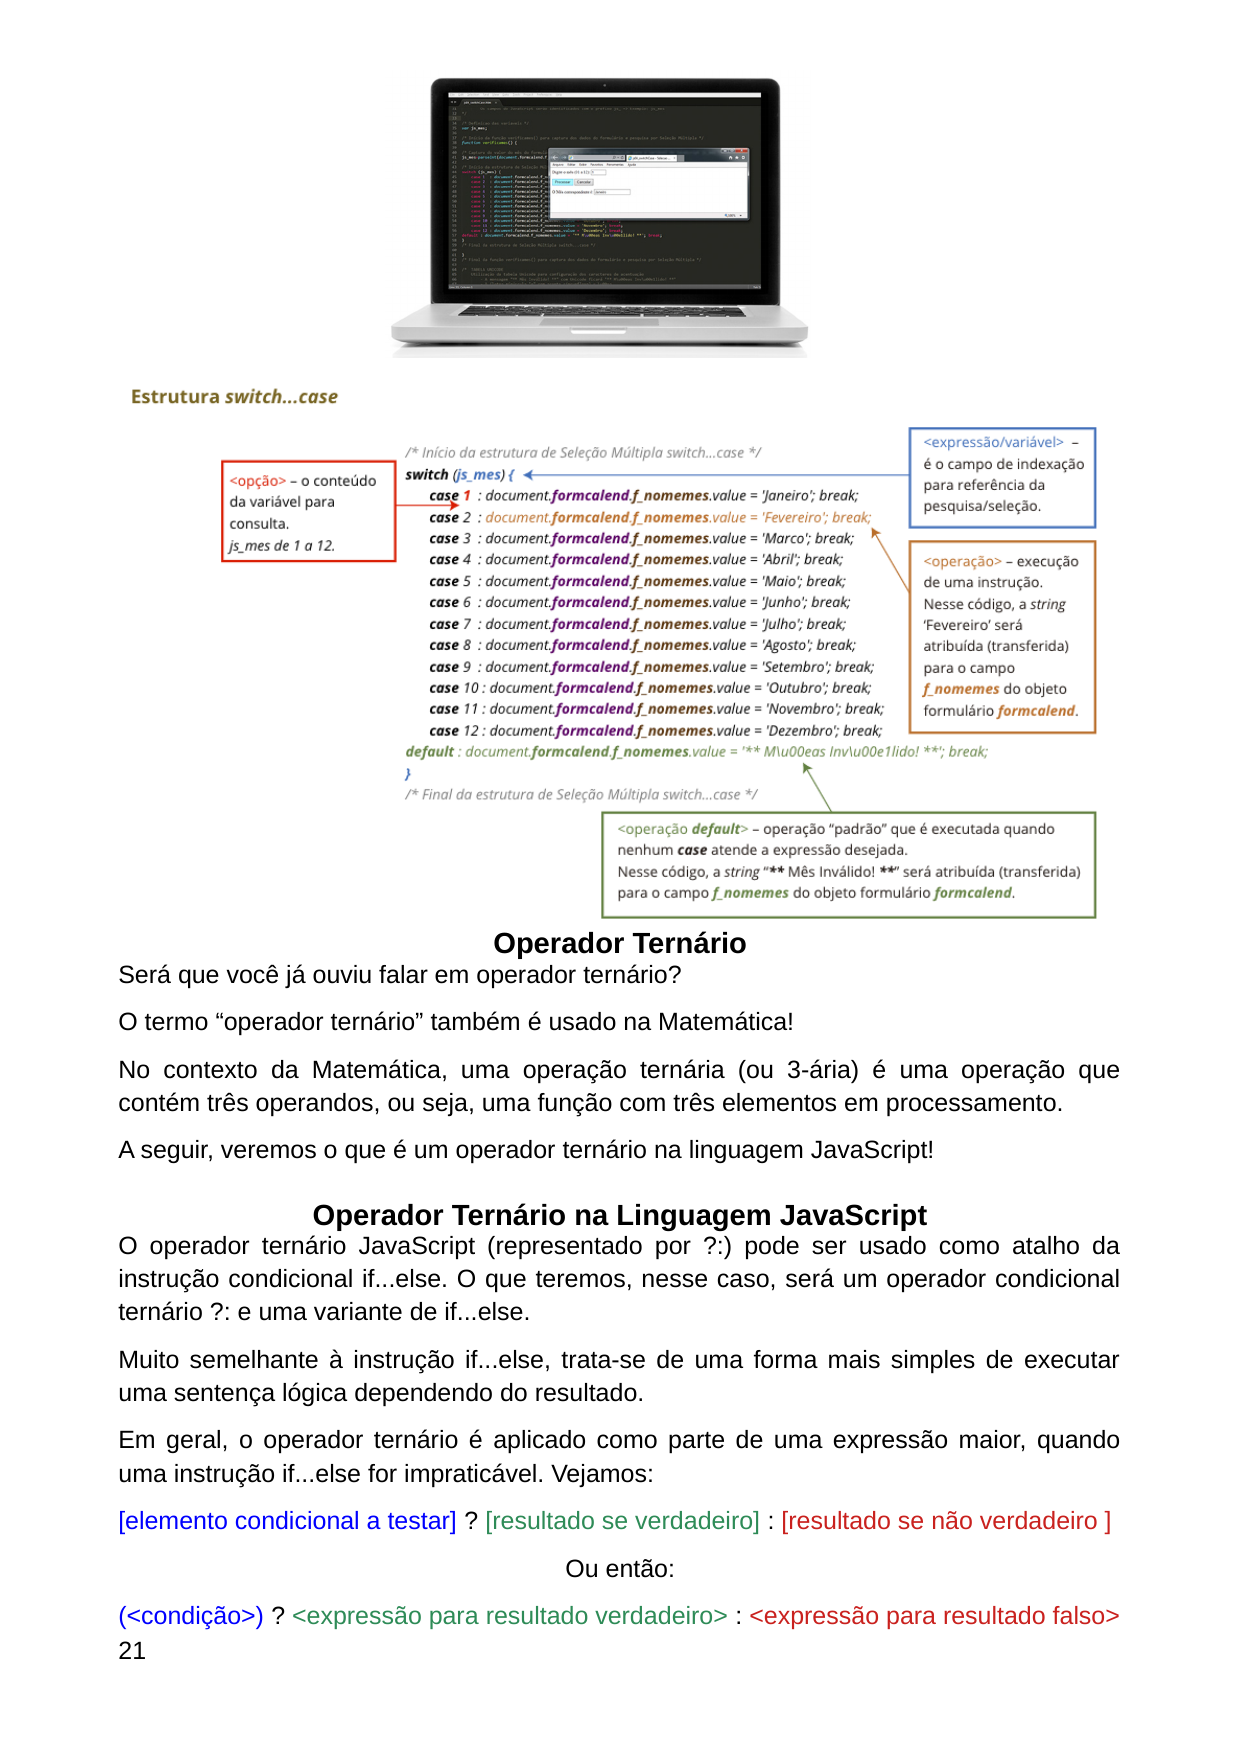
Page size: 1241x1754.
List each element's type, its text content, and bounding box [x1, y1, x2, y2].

text Muito semelhante à instrução if...else, trata-se de uma forma mais simples de executar uma sentença lógica dependendo do resultado. [118, 1345, 1122, 1407]
subtitle Operador Ternário [118, 429, 1122, 960]
subtitle Operador Ternário na Linguagem JavaScript [118, 1198, 1122, 1231]
text (<condição>) ? <expressão para resultado verdadeiro> : <expressão para resultado falso> [118, 1601, 1122, 1630]
text Em geral, o operador ternário é aplicado como parte de uma expressão maior, quando uma instrução if...else for impraticável. Vejamos: [118, 1426, 1122, 1487]
text Ou então: [118, 1554, 1122, 1582]
text Será que você já ouviu falar em operador ternário? [118, 960, 1122, 988]
text O operador ternário JavaScript (representado por ?:) pode ser usado como atalho da instrução condicional if...else. O que teremos, nesse caso, será um operador condicional ternário ?: e uma variante de if...else. [118, 1231, 1122, 1326]
text A seguir, veremos o que é um operador ternário na linguagem JavaScript! [118, 1136, 1122, 1164]
text O termo “operador ternário” também é usado na Matemática! [118, 1007, 1122, 1036]
text No contexto da Matemática, uma operação ternária (ou 3-ária) é uma operação que contém três operandos, ou seja, uma função com três elementos em processamento. [118, 1055, 1122, 1117]
text [elemento condicional a testar] ? [resultado se verdadeiro] : [resultado se não verdadeiro ] [118, 1506, 1122, 1535]
